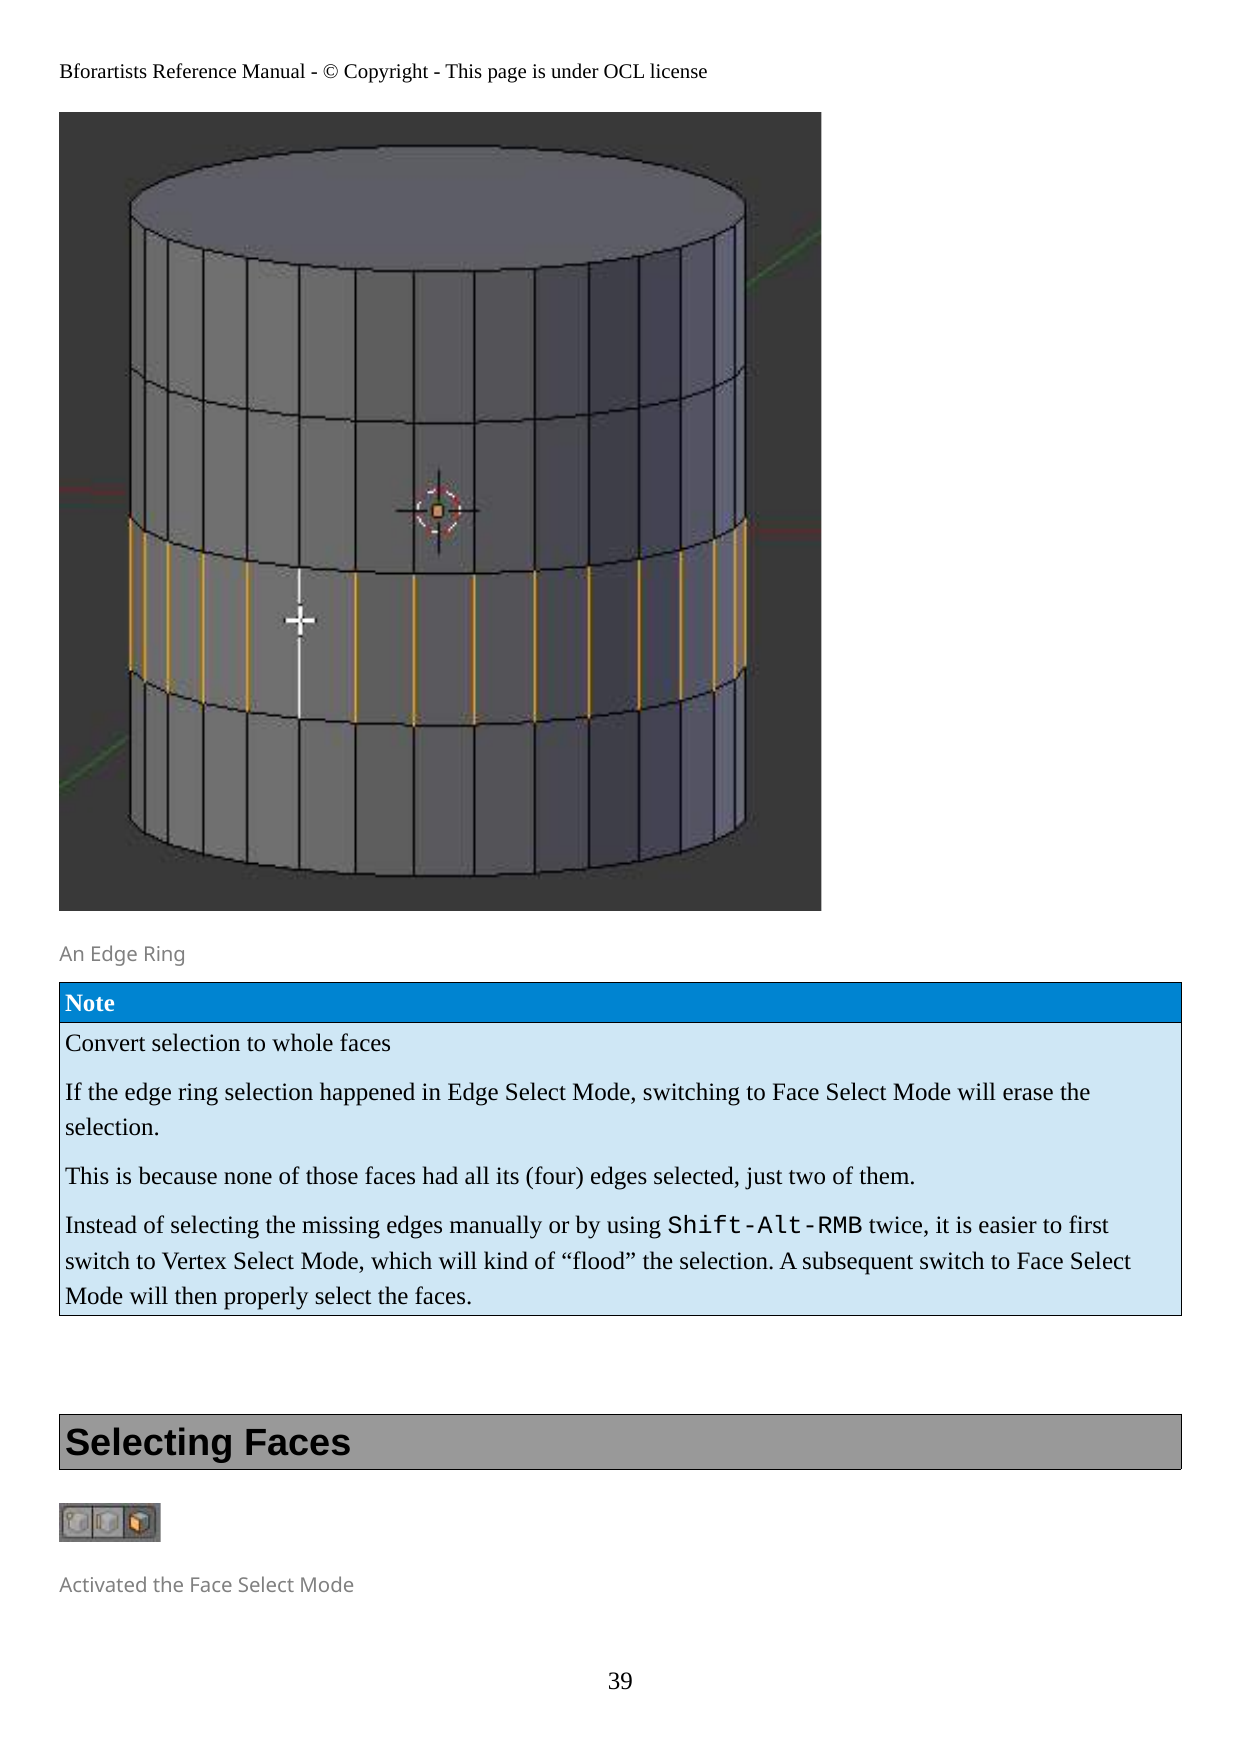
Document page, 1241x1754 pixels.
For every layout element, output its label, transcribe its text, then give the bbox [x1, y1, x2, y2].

table_header Note [60, 983, 1181, 1022]
table_cell Convert selection to whole faces If the edge ring selection happened in Edge Select Mode, switching to Face Select Mode will erase the selection. This is because none of those faces had all its (four) edges selected, just two of them. Instead of selecting the missing edges manually or by using Shift-Alt-RMB twice, it is easier to first switch to Vertex Select Mode, which will kind of “flood” the selection. A subsequent switch to Face Select Mode will then properly select the faces. [60, 1023, 1181, 1315]
picture [59, 1503, 161, 1542]
text Activated the Face Select Mode [59, 1567, 1181, 1598]
picture [59, 112, 822, 911]
table_header Selecting Faces [60, 1415, 1181, 1469]
text An Edge Ring [59, 936, 1181, 967]
